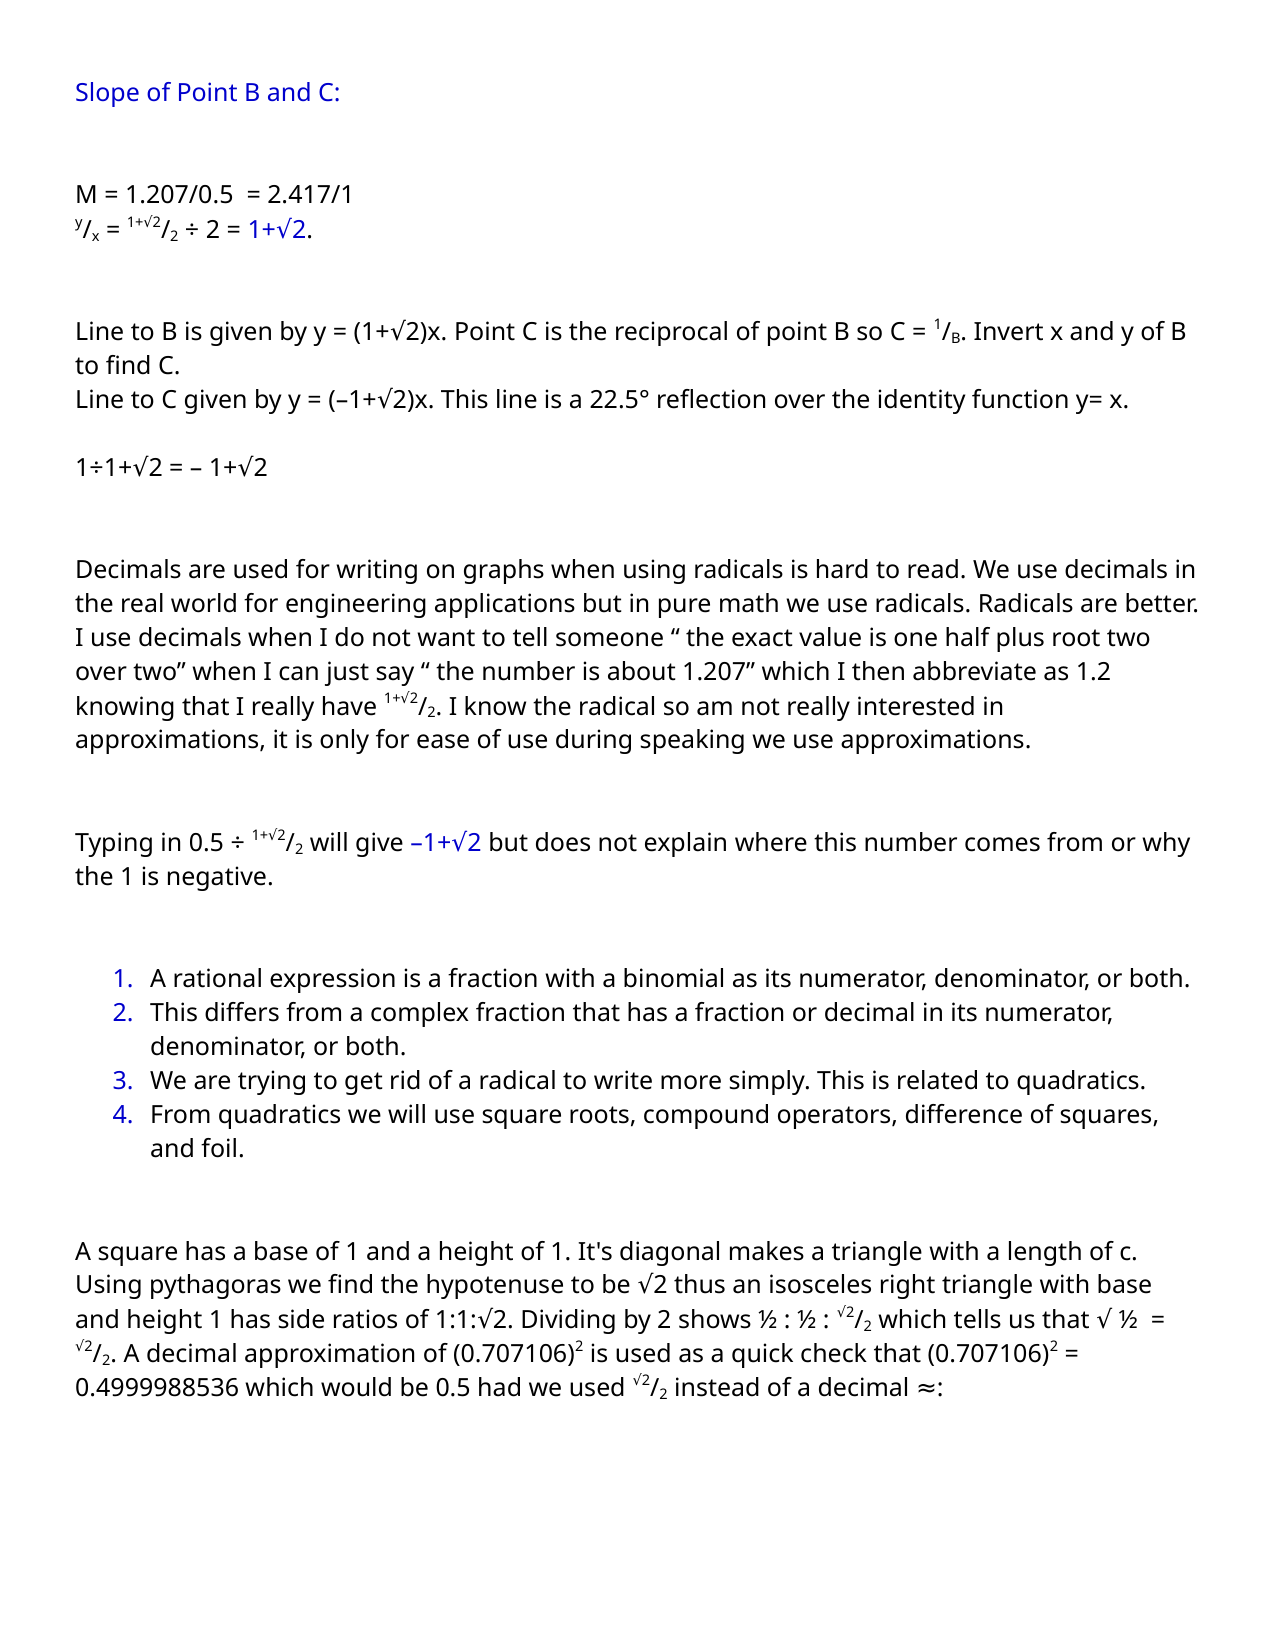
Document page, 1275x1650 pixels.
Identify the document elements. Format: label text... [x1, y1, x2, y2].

text Decimals are used for writing on graphs when using radicals is hard to read. We use decimals in the real world for engineering applications but in pure math we use radicals. Radicals are better. I use decimals when I do not want to tell someone “ the exact value is one half plus root two over two” when I can just say “ the number is about 1.207” which I then abbreviate as 1.2 knowing that I really have 1+√2/2. I know the radical so am not really interested in approximations, it is only for ease of use during speaking we use approximations. [75, 552, 1200, 756]
list From quadratics we will use square roots, compound operators, difference of squares, and foil. [112, 1097, 1200, 1165]
list We are trying to get rid of a radical to write more simply. This is related to quadratics. [112, 1063, 1200, 1097]
text Typing in 0.5 ÷ 1+√2/2 will give –1+√2 but does not explain where this number comes from or why the 1 is negative. [75, 824, 1200, 892]
list A rational expression is a fraction with a binomial as its numerator, denominator, or both. [112, 961, 1200, 995]
text Line to B is given by y = (1+√2)x. Point C is the reciprocal of point B so C = 1/B. Invert x and y of B to find C. [75, 313, 1200, 382]
text Line to C given by y = (–1+√2)x. This line is a 22.5° reflection over the identity function y= x. [75, 382, 1200, 416]
text 1÷1+√2 = – 1+√2 [75, 450, 1200, 484]
text Slope of Point B and C: [75, 75, 1200, 109]
text M = 1.207/0.5 = 2.417/1 [75, 177, 1200, 211]
list This differs from a complex fraction that has a fraction or decimal in its numerator, denominator, or both. [112, 995, 1200, 1063]
text y/x = 1+√2/2 ÷ 2 = 1+√2. [75, 211, 1200, 245]
text A square has a base of 1 and a height of 1. It's diagonal makes a triangle with a length of c. Using pythagoras we find the hypotenuse to be √2 thus an isosceles right triangle with base and height 1 has side ratios of 1:1:√2. Dividing by 2 shows ½ : ½ : √2/2 which tells us that √ ½ = √2/2. A decimal approximation of (0.707106)2 is used as a quick check that (0.707106)2 = 0.4999988536 which would be 0.5 had we used √2/2 instead of a decimal ≈: [75, 1233, 1200, 1403]
